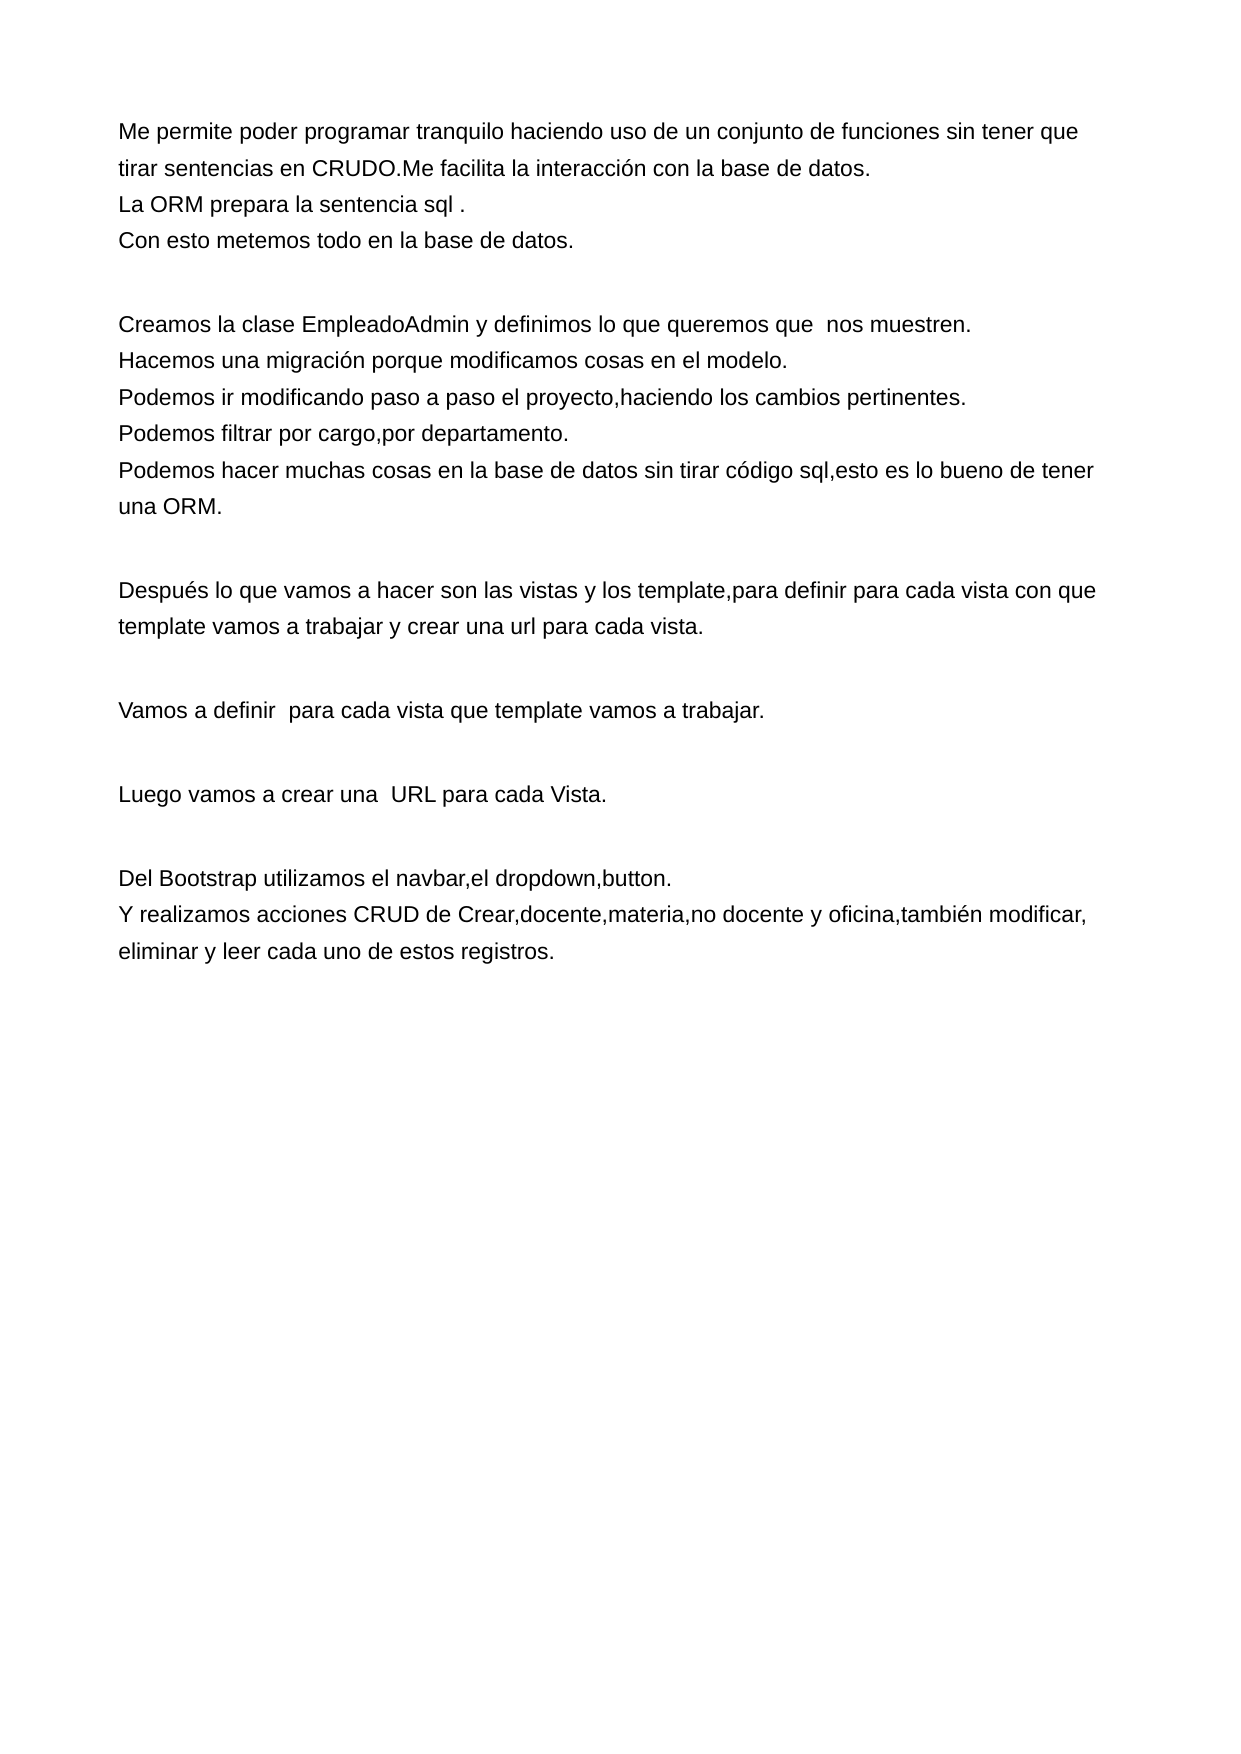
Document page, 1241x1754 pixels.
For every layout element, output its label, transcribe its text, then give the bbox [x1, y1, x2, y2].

text Podemos hacer muchas cosas en la base de datos sin tirar código sql,esto es lo bueno de tener una ORM. [118, 457, 1122, 519]
text Y realizamos acciones CRUD de Crear,docente,materia,no docente y oficina,también modificar, eliminar y leer cada uno de estos registros. [118, 901, 1122, 964]
text Del Bootstrap utilizamos el navbar,el dropdown,button. [118, 865, 1122, 891]
text Podemos ir modificando paso a paso el proyecto,haciendo los cambios pertinentes. [118, 384, 1122, 410]
text Vamos a definir para cada vista que template vamos a trabajar. [118, 697, 1122, 723]
text Luego vamos a crear una URL para cada Vista. [118, 781, 1122, 807]
text Me permite poder programar tranquilo haciendo uso de un conjunto de funciones sin tener que tirar sentencias en CRUDO.Me facilita la interacción con la base de datos. [118, 118, 1122, 181]
text Creamos la clase EmpleadoAdmin y definimos lo que queremos que nos muestren. [118, 311, 1122, 337]
text Después lo que vamos a hacer son las vistas y los template,para definir para cada vista con que template vamos a trabajar y crear una url para cada vista. [118, 577, 1122, 639]
text La ORM prepara la sentencia sql . [118, 191, 1122, 217]
text Con esto metemos todo en la base de datos. [118, 227, 1122, 253]
text Hacemos una migración porque modificamos cosas en el modelo. [118, 347, 1122, 374]
text Podemos filtrar por cargo,por departamento. [118, 420, 1122, 447]
